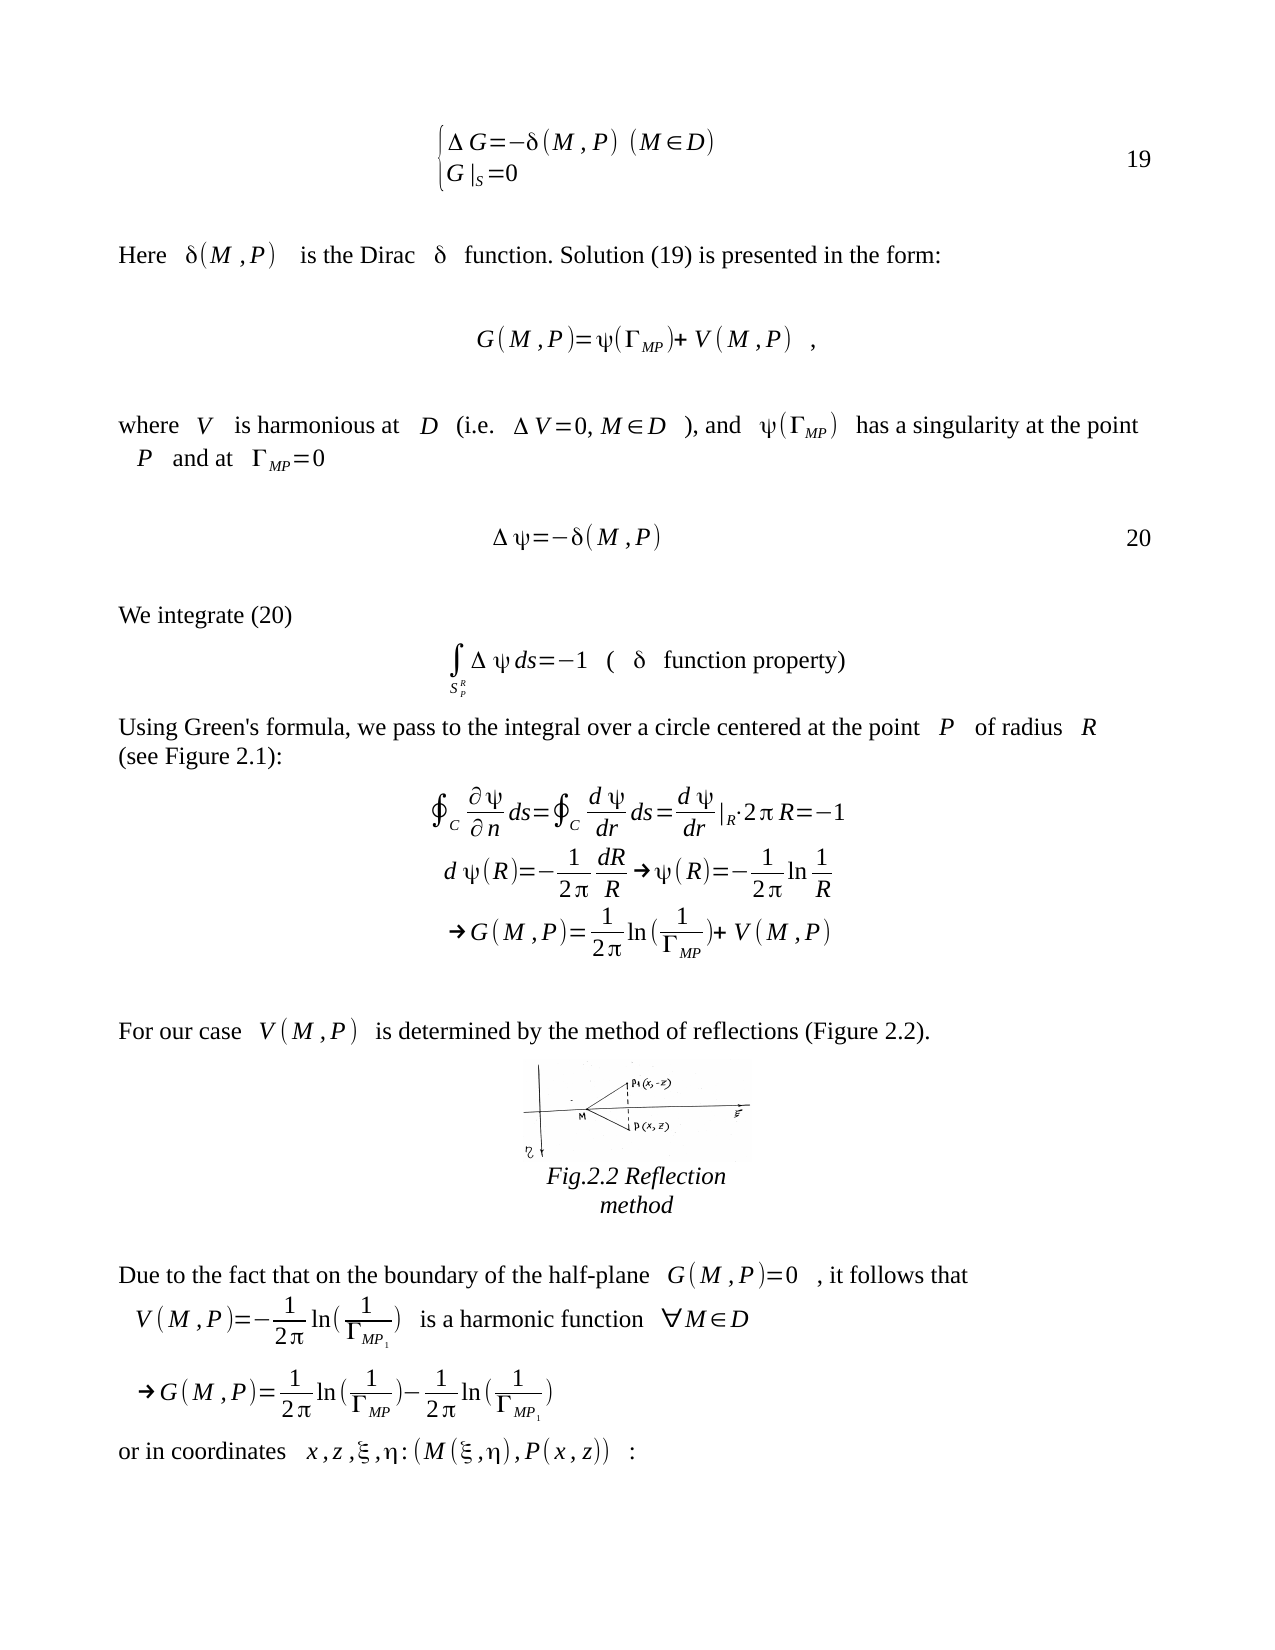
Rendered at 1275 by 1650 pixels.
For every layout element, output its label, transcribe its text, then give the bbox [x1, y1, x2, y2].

table_header [118, 118, 1041, 211]
table_header [118, 517, 1041, 571]
text whereis harmonious at(i.e.), andhas a singularity at the point and at [118, 410, 1157, 475]
text For our caseis determined by the method of reflections (Figure 2.2). [118, 1016, 1157, 1047]
table_header 19 [1041, 118, 1157, 211]
picture [523, 1059, 752, 1162]
text Fig.2.2 Reflection method [523, 1162, 752, 1219]
text (function property) [118, 641, 1157, 699]
text Here is the Diracfunction. Solution (19) is presented in the form: [118, 240, 1157, 270]
text Using Green's formula, we pass to the integral over a circle centered at the pointof radius (see Figure 2.1): [118, 712, 1157, 769]
text Due to the fact that on the boundary of the half-plane, it follows thatis a harmonic function [118, 1260, 1157, 1351]
table_header 20 [1041, 517, 1157, 571]
text or in coordinates: [118, 1436, 1157, 1467]
text We integrate (20) [118, 600, 1157, 628]
text , [118, 324, 1157, 357]
